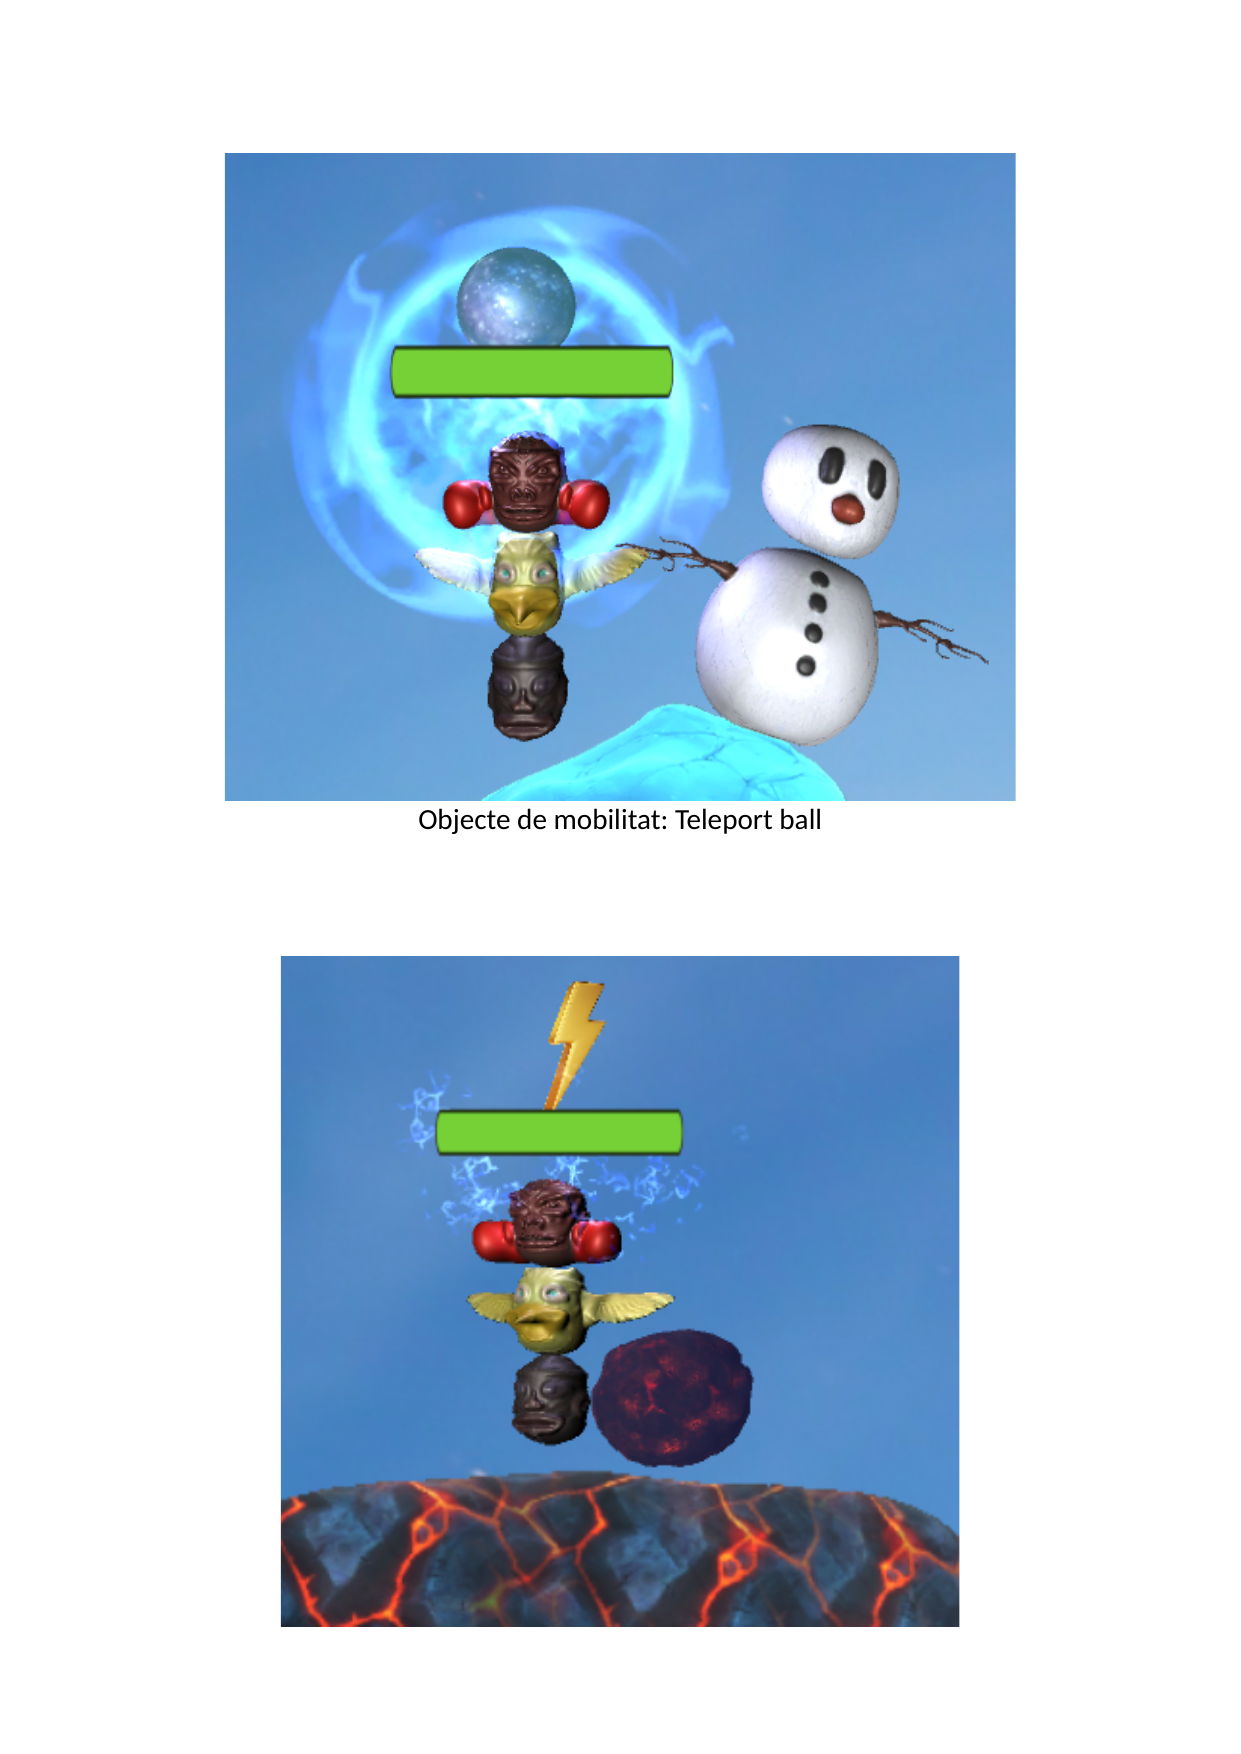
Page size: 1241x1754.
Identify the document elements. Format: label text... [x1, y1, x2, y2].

text Objecte de mobilitat: Teleport ball [118, 801, 1122, 837]
picture [224, 153, 1016, 801]
picture [280, 956, 960, 1627]
